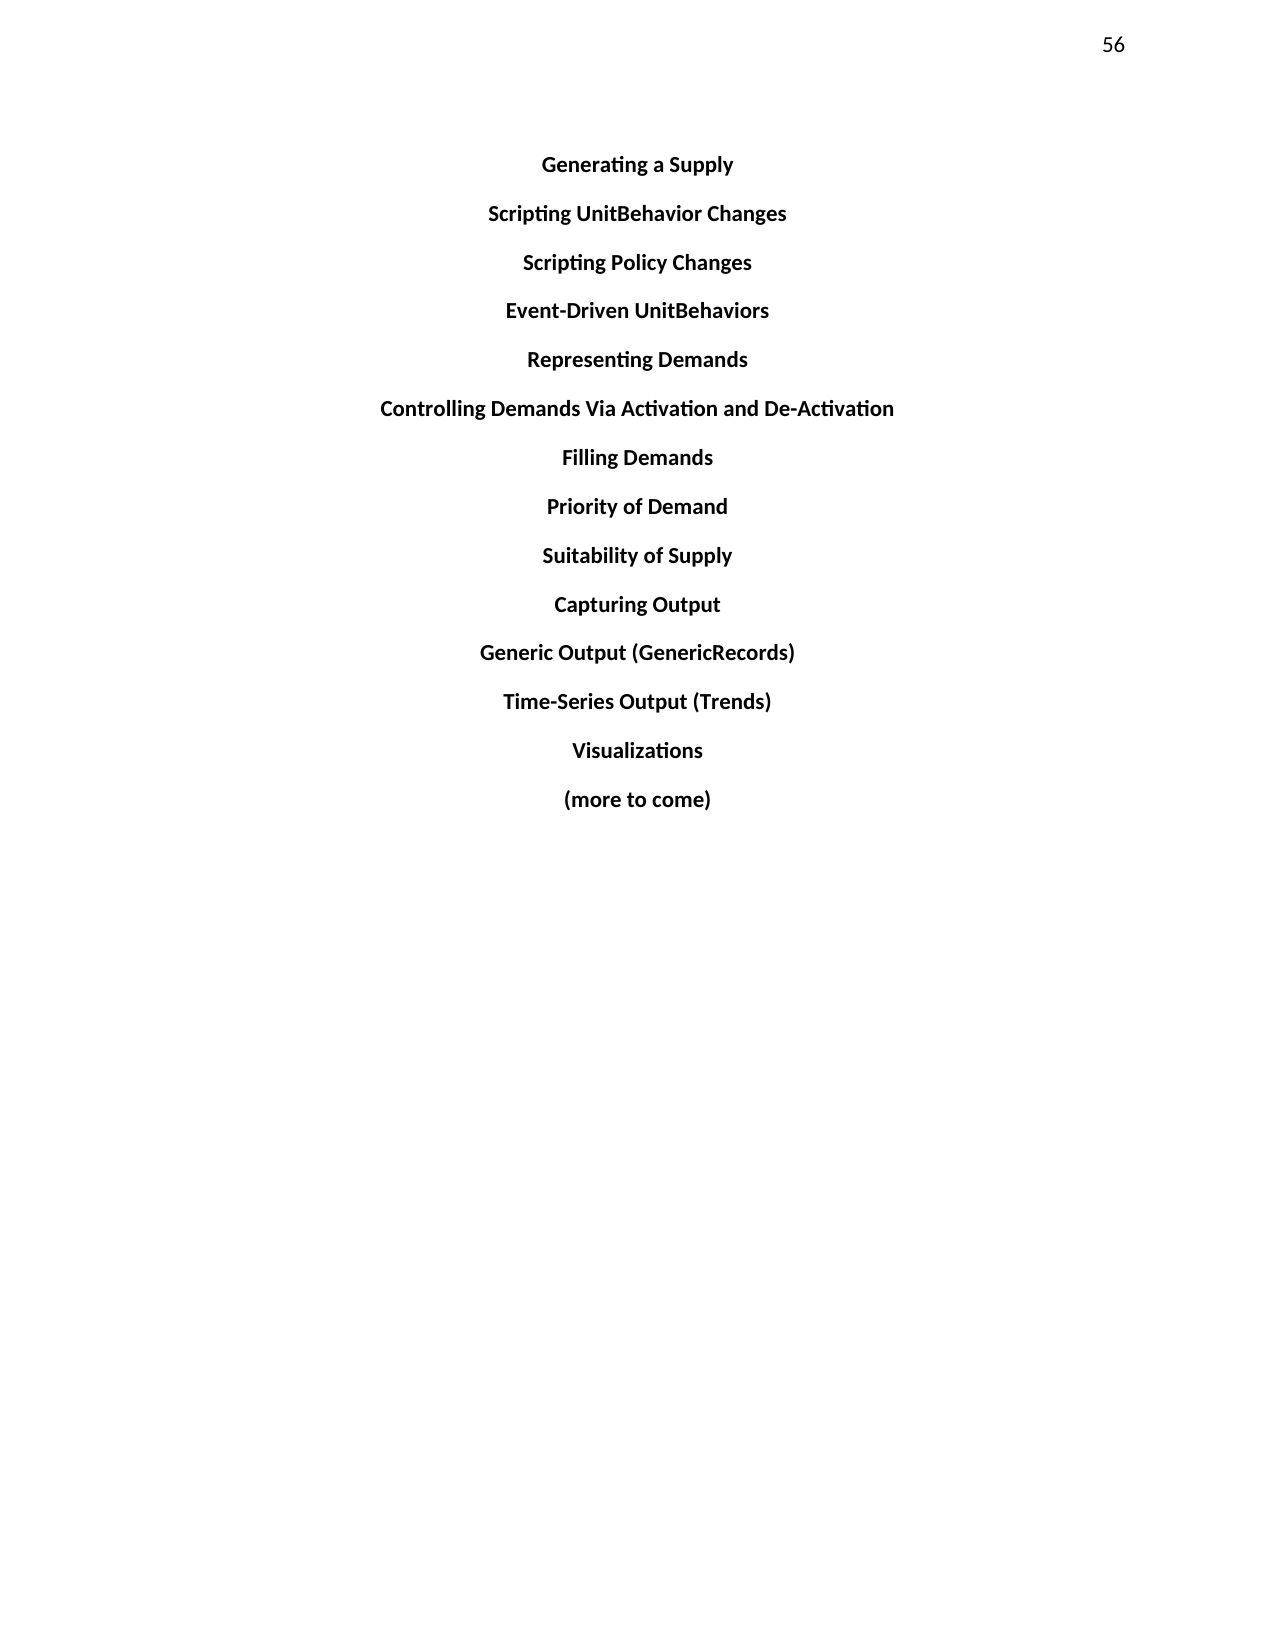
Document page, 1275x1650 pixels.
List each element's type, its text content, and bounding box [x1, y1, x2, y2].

text Scripting Policy Changes [150, 248, 1125, 276]
text (more to come) [150, 785, 1125, 813]
text Capturing Output [150, 590, 1125, 618]
text Representing Demands [150, 345, 1125, 373]
text Event-Driven UnitBehaviors [150, 297, 1125, 324]
text Generic Output (GenericRecords) [150, 638, 1125, 667]
text Visualizations [150, 736, 1125, 764]
text Time-Series Output (Trends) [150, 687, 1125, 715]
text Suitability of Supply [150, 541, 1125, 569]
text Priority of Demand [150, 492, 1125, 520]
text Filling Demands [150, 443, 1125, 471]
text Generating a Supply [150, 150, 1125, 178]
text Controlling Demands Via Activation and De-Activation [150, 394, 1125, 422]
text Scripting UnitBehavior Changes [150, 199, 1125, 227]
